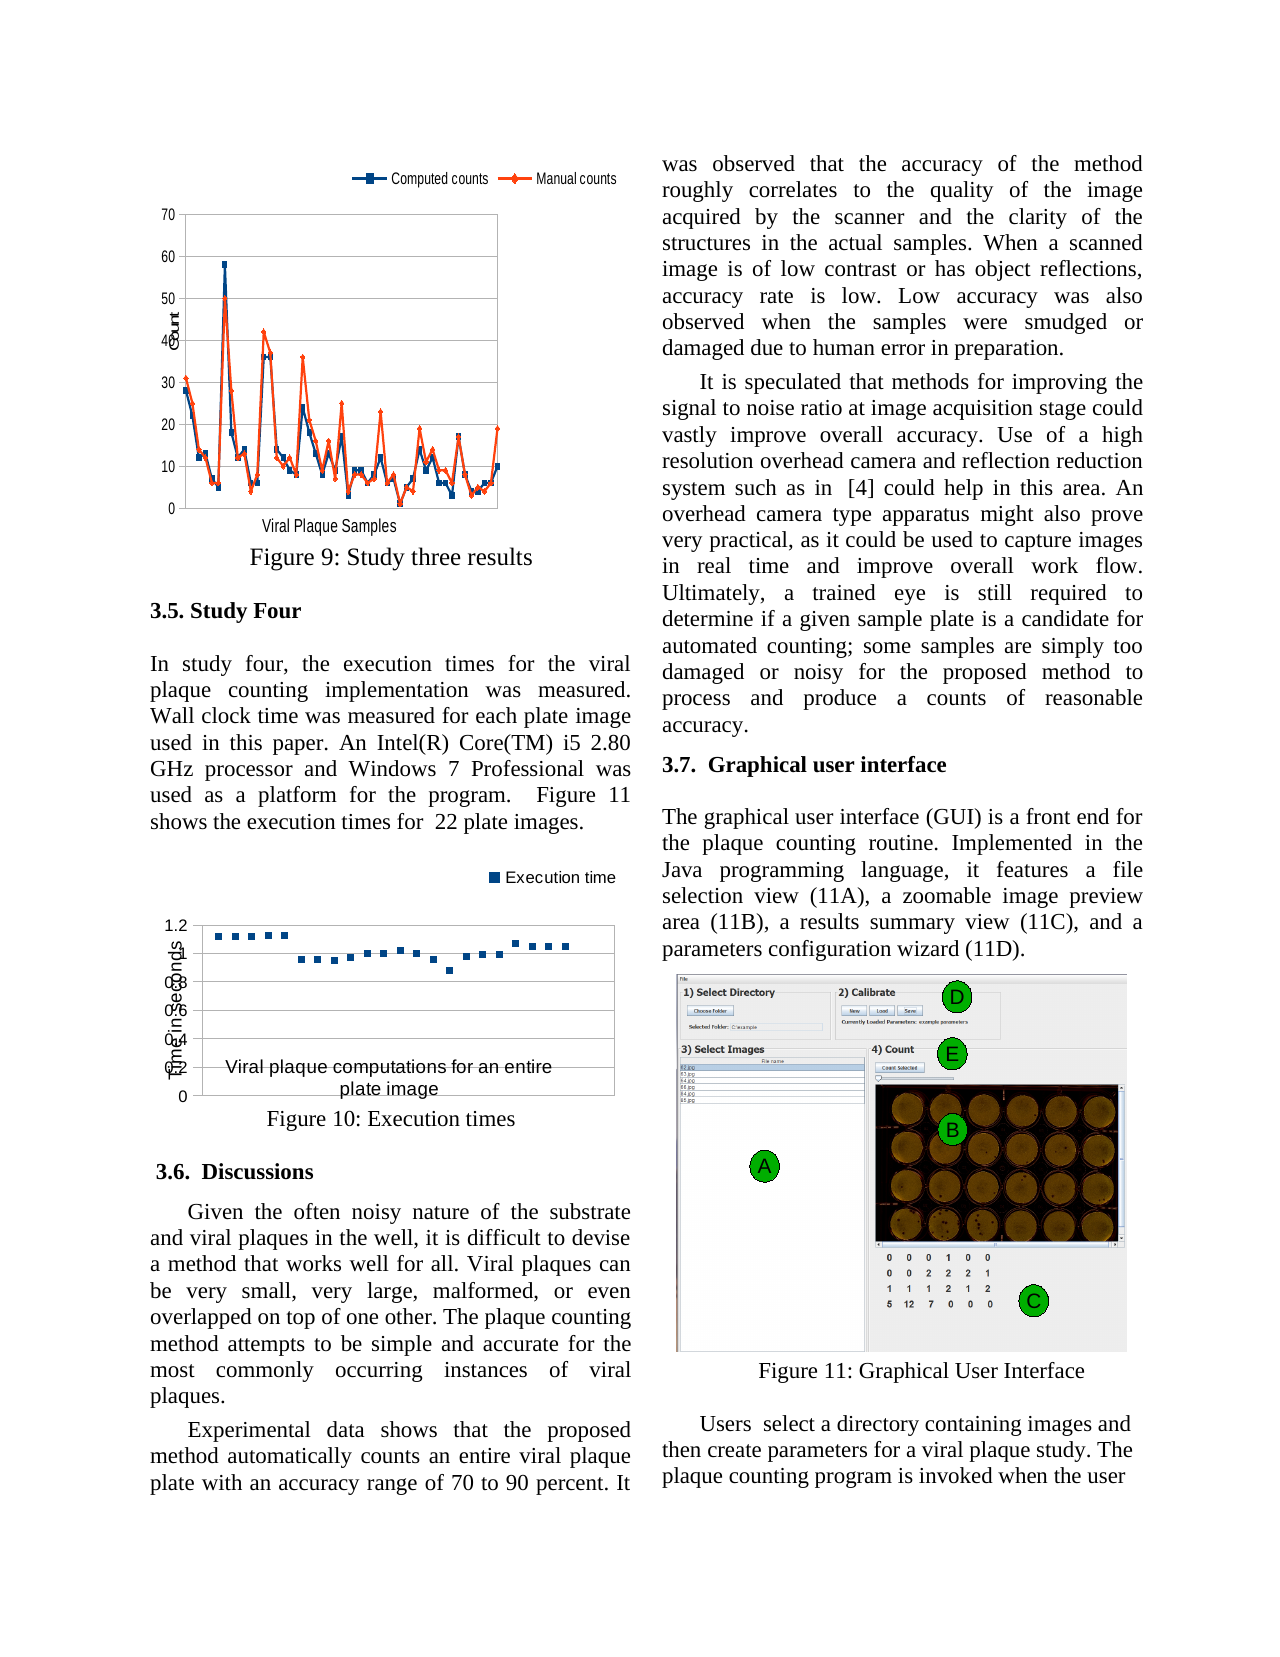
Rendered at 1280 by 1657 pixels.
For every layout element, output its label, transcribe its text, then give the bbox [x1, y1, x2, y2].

subtitle 3.5. Study Four [150, 597, 632, 624]
picture [676, 974, 1127, 1352]
text The graphical user interface (GUI) is a front end for the plaque counting routine. Implemented in the Java programming language, it features a file selection view (11A), a zoomable image preview area (11B), a results summary view (11C), and a parameters configuration wizard (11D). [662, 803, 1144, 961]
text was observed that the accuracy of the method roughly correlates to the quality of the image acquired by the scanner and the clarity of the structures in the actual samples. When a scanned image is of low contrast or has object reflections, accuracy rate is low. Low accuracy was also observed when the samples were smudged or damaged due to human error in preparation. [662, 150, 1144, 361]
text Users select a directory containing images and then create parameters for a viral plaque study. The plaque counting program is invoked when the user [662, 1410, 1144, 1489]
text Given the often noisy nature of the substrate and viral plaques in the well, it is difficult to devise a method that works well for all. Viral plaques can be very small, very large, malformed, or even overlapped on top of one other. The plaque counting method attempts to be simple and accurate for the most commonly occurring instances of viral plaques. [150, 1198, 632, 1409]
text It is speculated that methods for improving the signal to noise ratio at image acquisition stage could vastly improve overall accuracy. Use of a high resolution overhead camera and reflection reduction system such as in [4] could help in this area. An overhead camera type apparatus might also prove very practical, as it could be used to capture images in real time and improve overall work flow. Ultimately, a trained eye is still required to determine if a given sample plate is a candidate for automated counting; some samples are simply too damaged or noisy for the proposed method to process and produce a counts of reasonable accuracy. [662, 368, 1144, 737]
text In study four, the execution times for the viral plaque counting implementation was measured. Wall clock time was measured for each plate image used in this paper. An Intel(R) Core(TM) i5 2.80 GHz processor and Windows 7 Professional was used as a platform for the program. Figure 11 shows the execution times for 22 plate images. [150, 650, 632, 834]
text Figure 10: Execution times [150, 860, 632, 1132]
subtitle 3.6. Discussions [150, 1158, 632, 1184]
subtitle 3.7. Graphical user interface [662, 751, 1144, 777]
text Figure 11: Graphical User Interface [662, 1357, 1144, 1384]
text Figure 9: Study three results [150, 150, 632, 571]
text Experimental data shows that the proposed method automatically counts an entire viral plaque plate with an accuracy range of 70 to 90 percent. It [150, 1416, 632, 1495]
